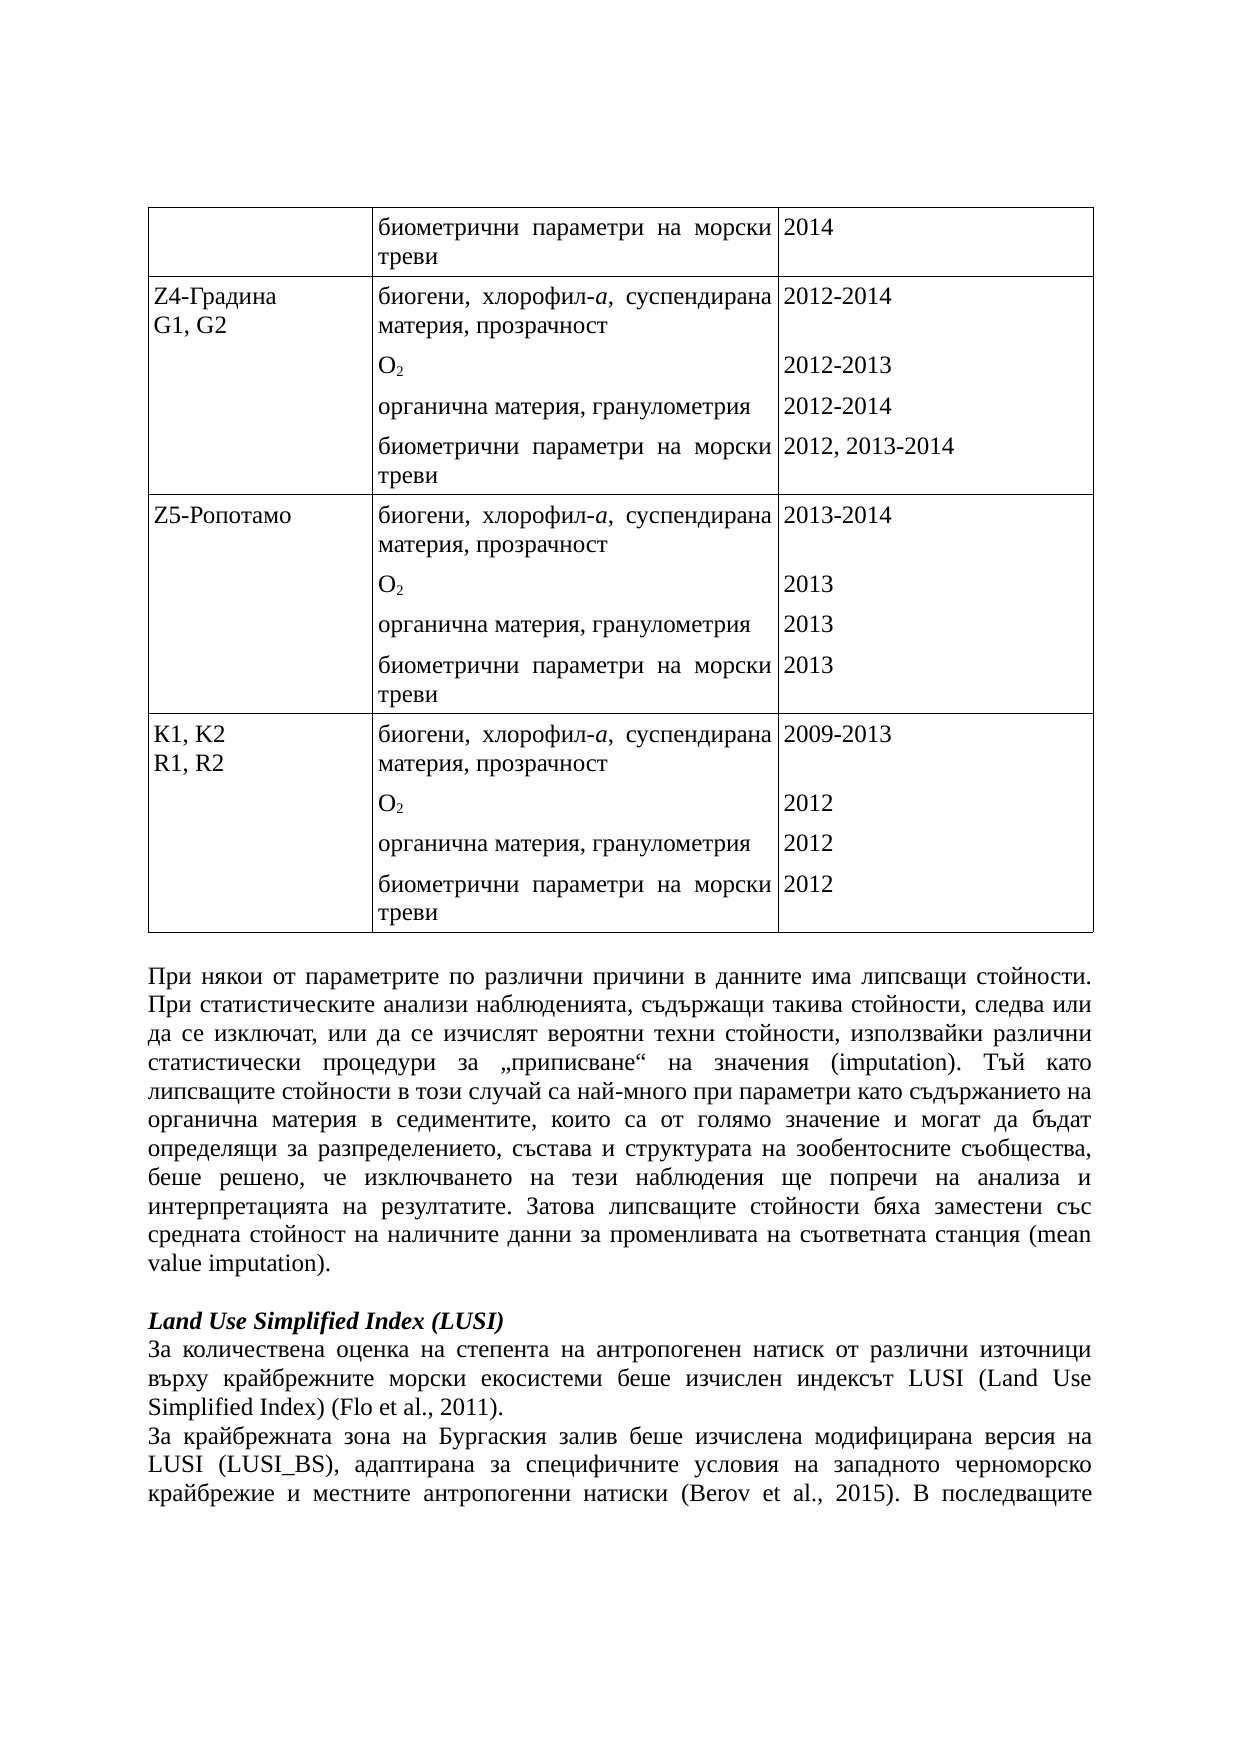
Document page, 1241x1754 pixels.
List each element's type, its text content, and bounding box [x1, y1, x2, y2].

table_cell 2012 [779, 863, 1093, 932]
table_cell биогени, хлорофил-а, суспендирана материя, прозрачност [373, 714, 778, 782]
text Land Use Simplified Index (LUSI) [148, 1306, 1093, 1334]
table_cell 2013 [779, 644, 1093, 713]
table_cell 2012-2014 [779, 277, 1093, 345]
table_cell биометрични параметри на морски треви [373, 863, 778, 932]
table_cell биометрични параметри на морски треви [373, 425, 778, 494]
table_cell биометрични параметри на морски треви [373, 644, 778, 713]
table_cell 2012, 2013-2014 [779, 425, 1093, 494]
table_cell органична материя, гранулометрия [373, 823, 778, 863]
table_cell биометрични параметри на морски треви [373, 208, 778, 276]
table_cell 2012 [779, 823, 1093, 863]
table_cell [149, 208, 372, 276]
table_cell О2 [373, 564, 778, 604]
table_cell 2009-2013 [779, 714, 1093, 782]
table_cell О2 [373, 782, 778, 822]
table_cell 2013-2014 [779, 495, 1093, 563]
table_cell 2013 [779, 604, 1093, 644]
table_cell Z5-Ропотамо [149, 495, 372, 713]
table_cell Z4-Градина G1, G2 [149, 277, 372, 494]
table_cell О2 [373, 345, 778, 385]
table_cell 2014 [779, 208, 1093, 276]
table_cell 2013 [779, 564, 1093, 604]
table_cell 2012-2013 [779, 345, 1093, 385]
table_cell 2012 [779, 782, 1093, 822]
table_cell биогени, хлорофил-а, суспендирана материя, прозрачност [373, 495, 778, 563]
text За количествена оценка на степента на антропогенен натиск от различни източници върху крайбрежните морски екосистеми беше изчислен индексът LUSI (Land Use Simplified Index) (Flo et al., 2011). [148, 1334, 1093, 1421]
table_cell 2012-2014 [779, 385, 1093, 425]
text За крайбрежната зона на Бургаския залив беше изчислена модифицирана версия на LUSI (LUSI_BS), адаптирана за специфичните условия на западното черноморско крайбрежие и местните антропогенни натиски (Berov et al., 2015). В последващите [148, 1421, 1093, 1507]
table_cell органична материя, гранулометрия [373, 604, 778, 644]
table_cell биогени, хлорофил-а, суспендирана материя, прозрачност [373, 277, 778, 345]
text При някои от параметрите по различни причини в данните има липсващи стойности. При статистическите анализи наблюденията, съдържащи такива стойности, следва или да се изключат, или да се изчислят вероятни техни стойности, използвайки различни статистически процедури за „приписване“ на значения (imputation). Тъй като липсващите стойности в този случай са най-много при параметри като съдържанието на органична материя в седиментите, които са от голямо значение и могат да бъдат определящи за разпределението, състава и структурата на зообентосните съобщества, беше решено, че изключването на тези наблюдения ще попречи на анализа и интерпретацията на резултатите. Затова липсващите стойности бяха заместени със средната стойност на наличните данни за променливата на съответната станция (mean value imputation). [148, 961, 1093, 1277]
table_cell органична материя, гранулометрия [373, 385, 778, 425]
table_cell К1, K2 R1, R2 [149, 714, 372, 932]
